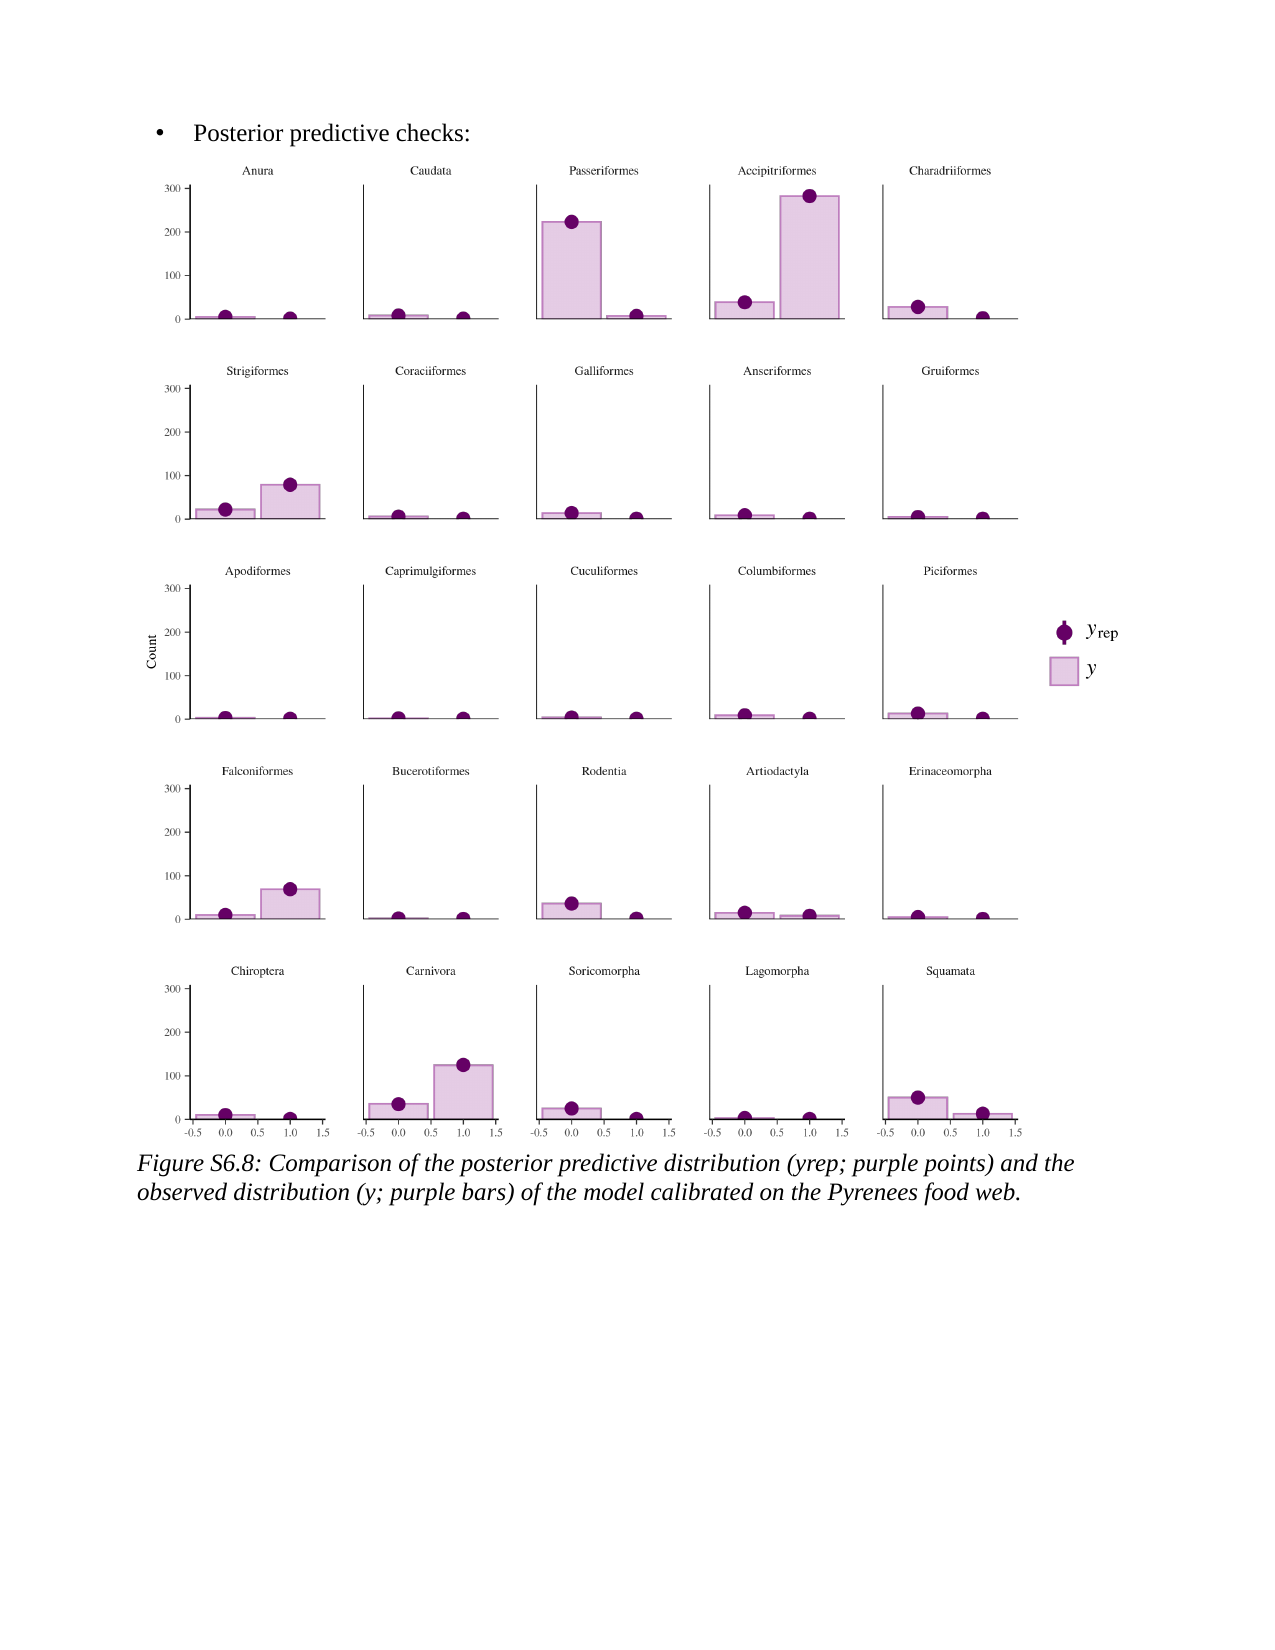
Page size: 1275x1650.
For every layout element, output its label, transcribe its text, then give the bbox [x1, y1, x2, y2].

list Figure S6.8: Comparison of the posterior predictive distribution (yrep; purple points) and the observed distribution (y; purple bars) of the model calibrated on the Pyrenees food web. [137, 1149, 1138, 1206]
picture [136, 146, 1139, 1149]
list Posterior predictive checks: [156, 118, 1157, 147]
